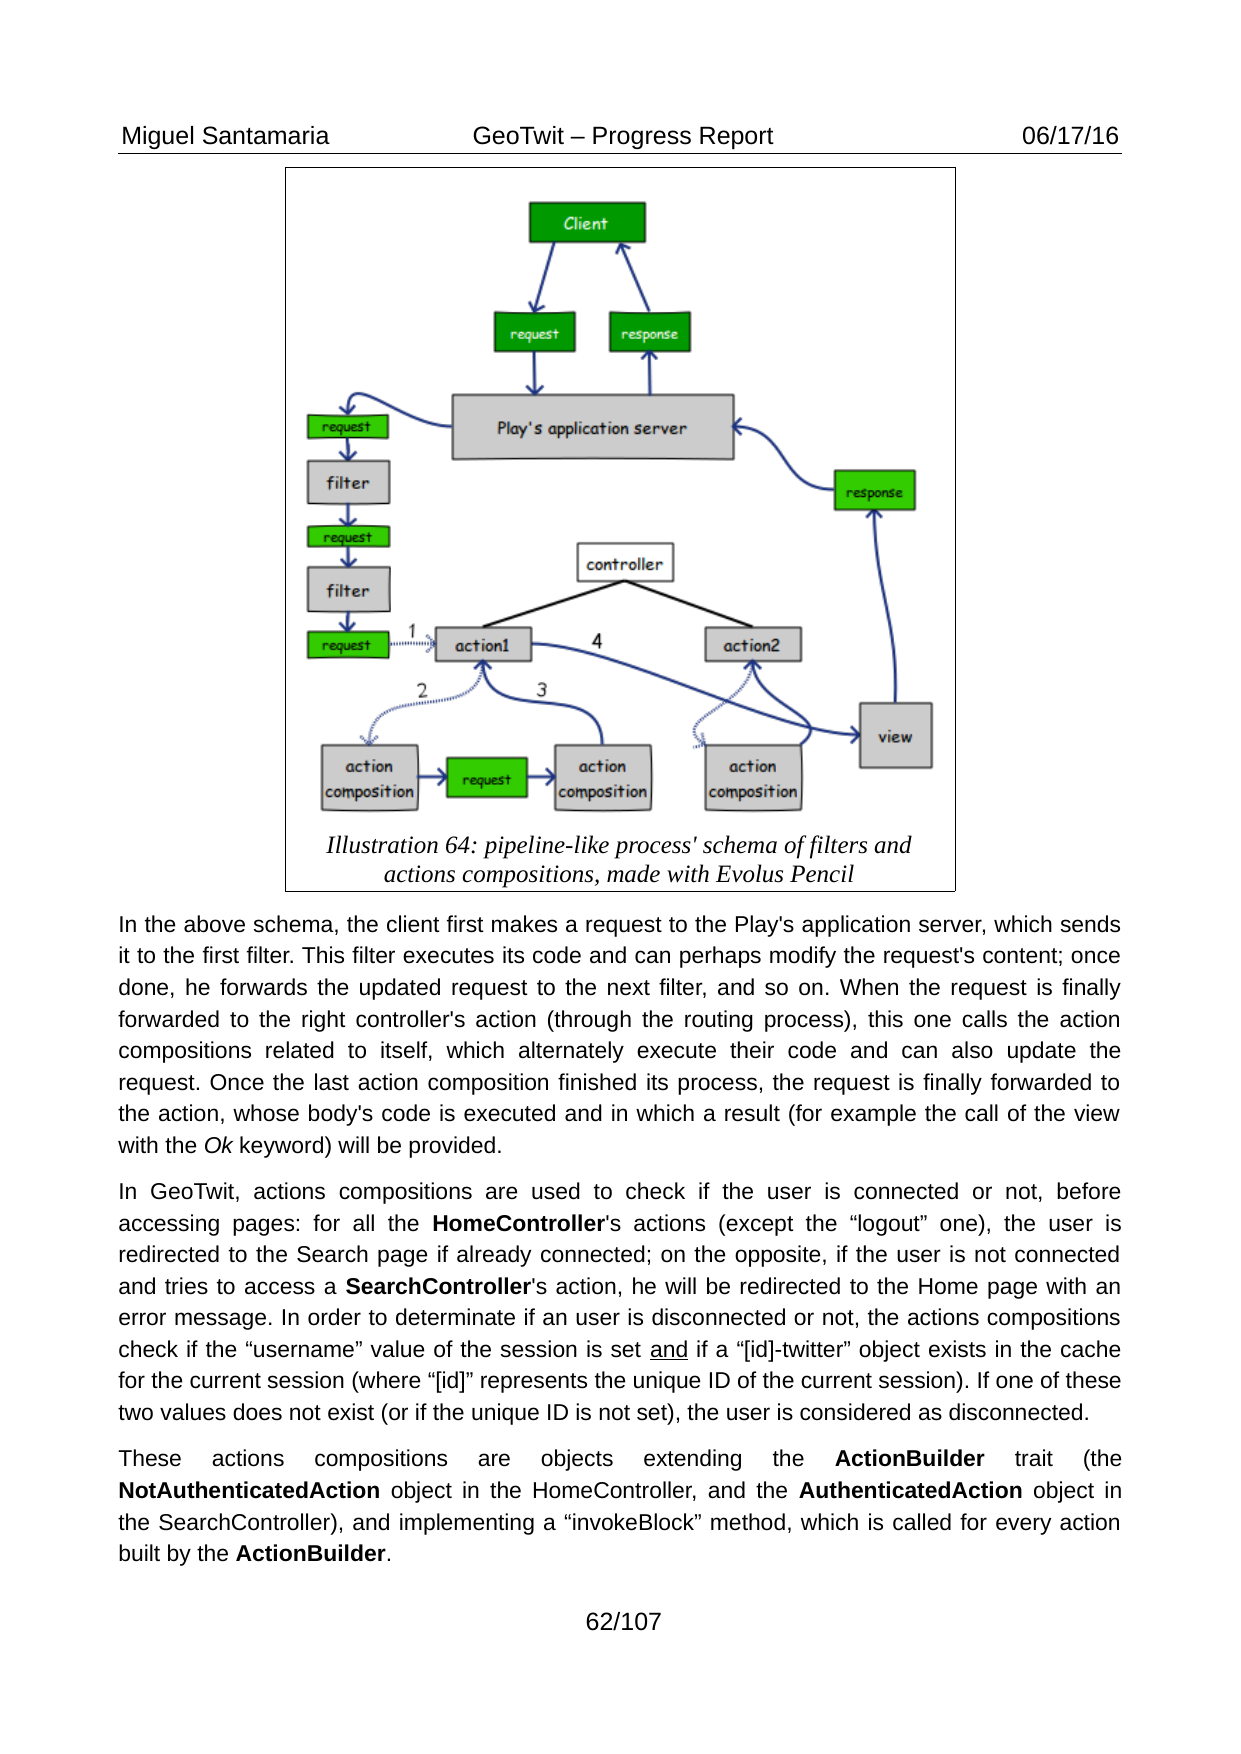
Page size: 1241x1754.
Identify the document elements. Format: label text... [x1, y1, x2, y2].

text In the above schema, the client first makes a request to the Play's application server, which sends it to the first filter. This filter executes its code and can perhaps modify the request's content; once done, he forwards the updated request to the next filter, and so on. When the request is finally forwarded to the right controller's action (through the routing process), this one calls the action compositions related to itself, which alternately execute their code and can also update the request. Once the last action composition finished its process, the request is finally forwarded to the action, whose body's code is executed and in which a result (for example the call of the view with the Ok keyword) will be provided. [118, 182, 1122, 1158]
text These actions compositions are objects extending the ActionBuilder trait (the NotAuthenticatedAction object in the HomeController, and the AuthenticatedAction object in the SearchController), and implementing a “invokeBlock” method, which is called for every action built by the ActionBuilder. [118, 1445, 1122, 1566]
text In the above schema, the client first makes a request to the Play's application server, which sends it to the first filter. This filter executes its code and can perhaps modify the request's content; once done, he forwards the updated request to the next filter, and so on. When the request is finally forwarded to the right controller's action (through the routing process), this one calls the action compositions related to itself, which alternately execute their code and can also update the request. Once the last action composition finished its process, the request is finally forwarded to the action, whose body's code is executed and in which a result (for example the call of the view with the Ok keyword) will be provided. [286, 168, 955, 891]
text Illustration 64: pipeline-like process' schema of filters and actions compositions, made with Evolus Pencil [288, 831, 952, 888]
text In GeoTwit, actions compositions are used to check if the user is connected or not, before accessing pages: for all the HomeController's actions (except the “logout” one), the user is redirected to the Search page if already connected; on the opposite, if the user is not connected and tries to access a SearchController's action, he will be redirected to the Home page with an error message. In order to determinate if an user is disconnected or not, the actions compositions check if the “username” value of the session is set and if a “[id]-twitter” object exists in the cache for the current session (where “[id]” represents the unique ID of the current session). If one of these two values does not exist (or if the unique ID is not set), the user is considered as disconnected. [118, 1178, 1122, 1425]
picture [287, 182, 953, 831]
